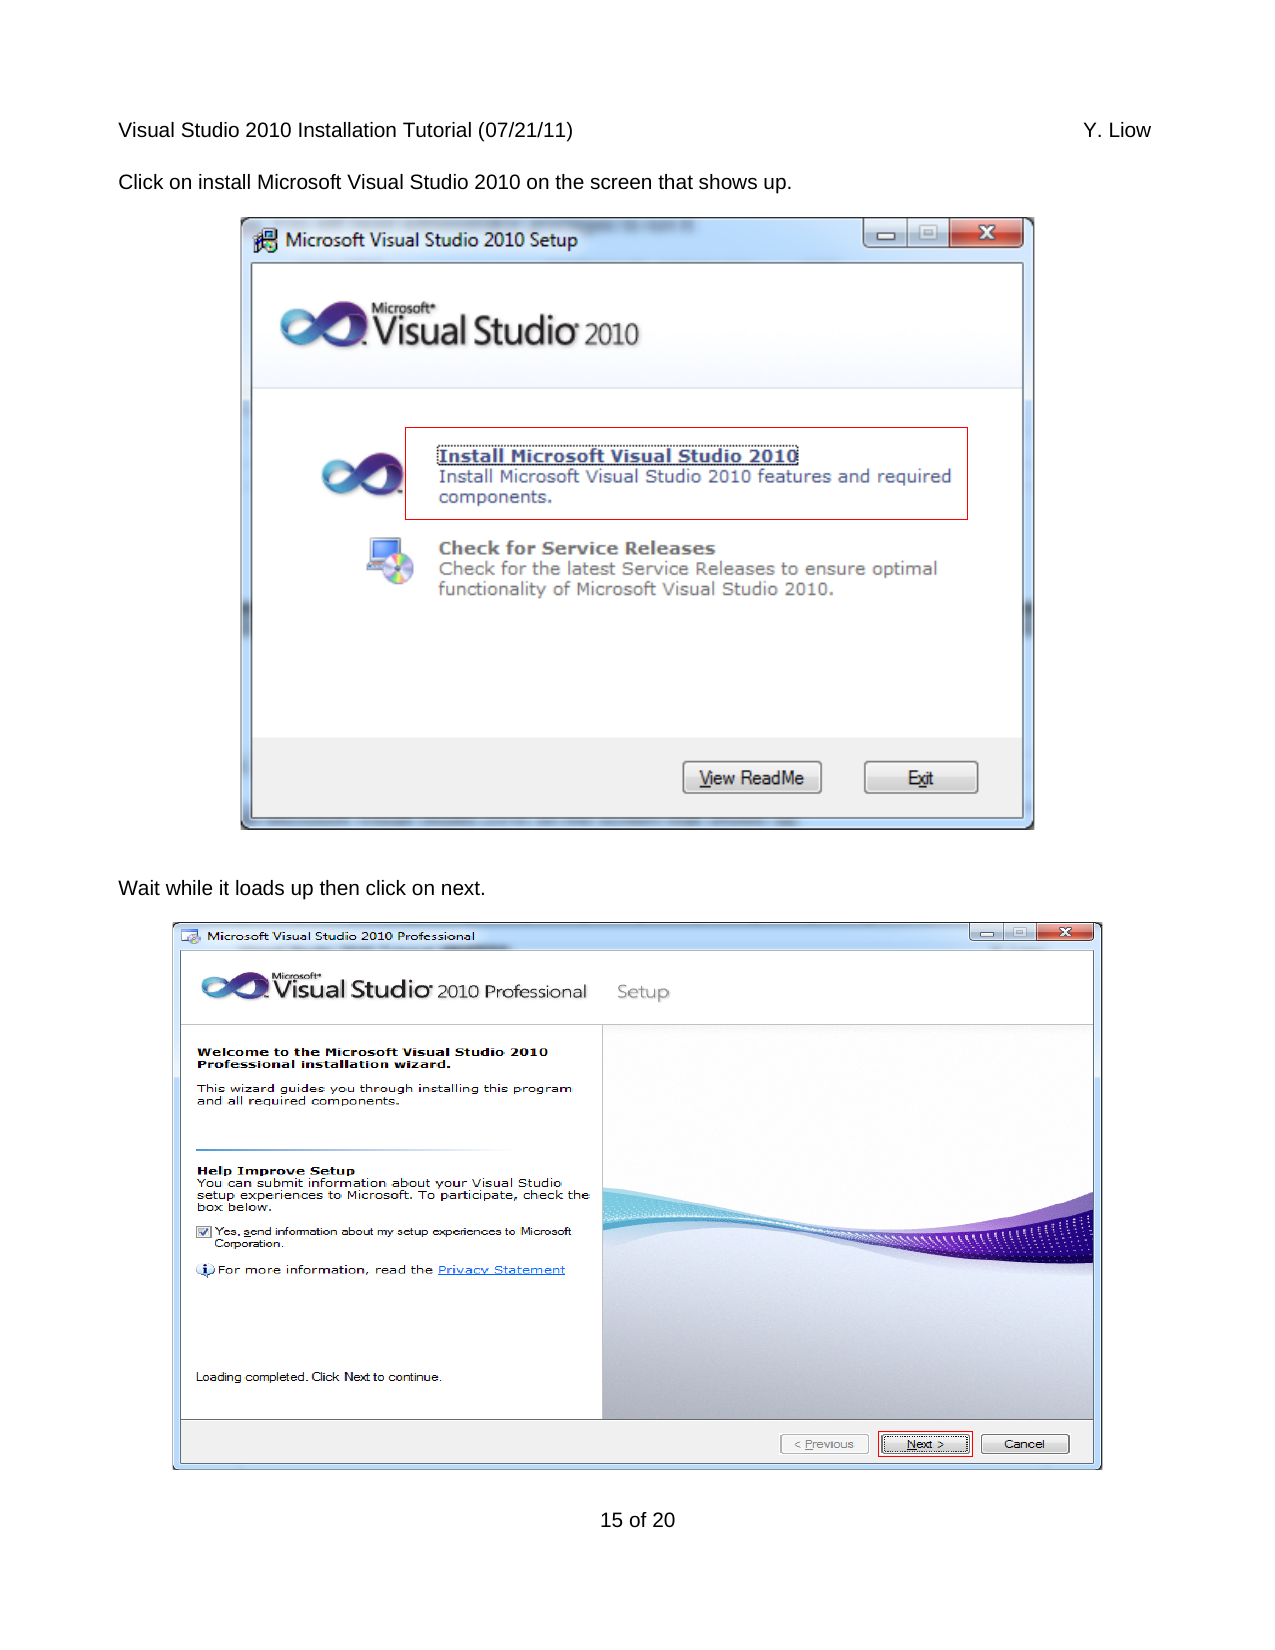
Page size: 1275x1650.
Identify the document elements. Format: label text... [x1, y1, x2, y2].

picture [240, 217, 1035, 830]
text Wait while it loads up then click on next. [118, 876, 1157, 899]
text Click on install Microsoft Visual Studio 2010 on the screen that shows up. [118, 171, 1157, 194]
picture [172, 922, 1103, 1470]
